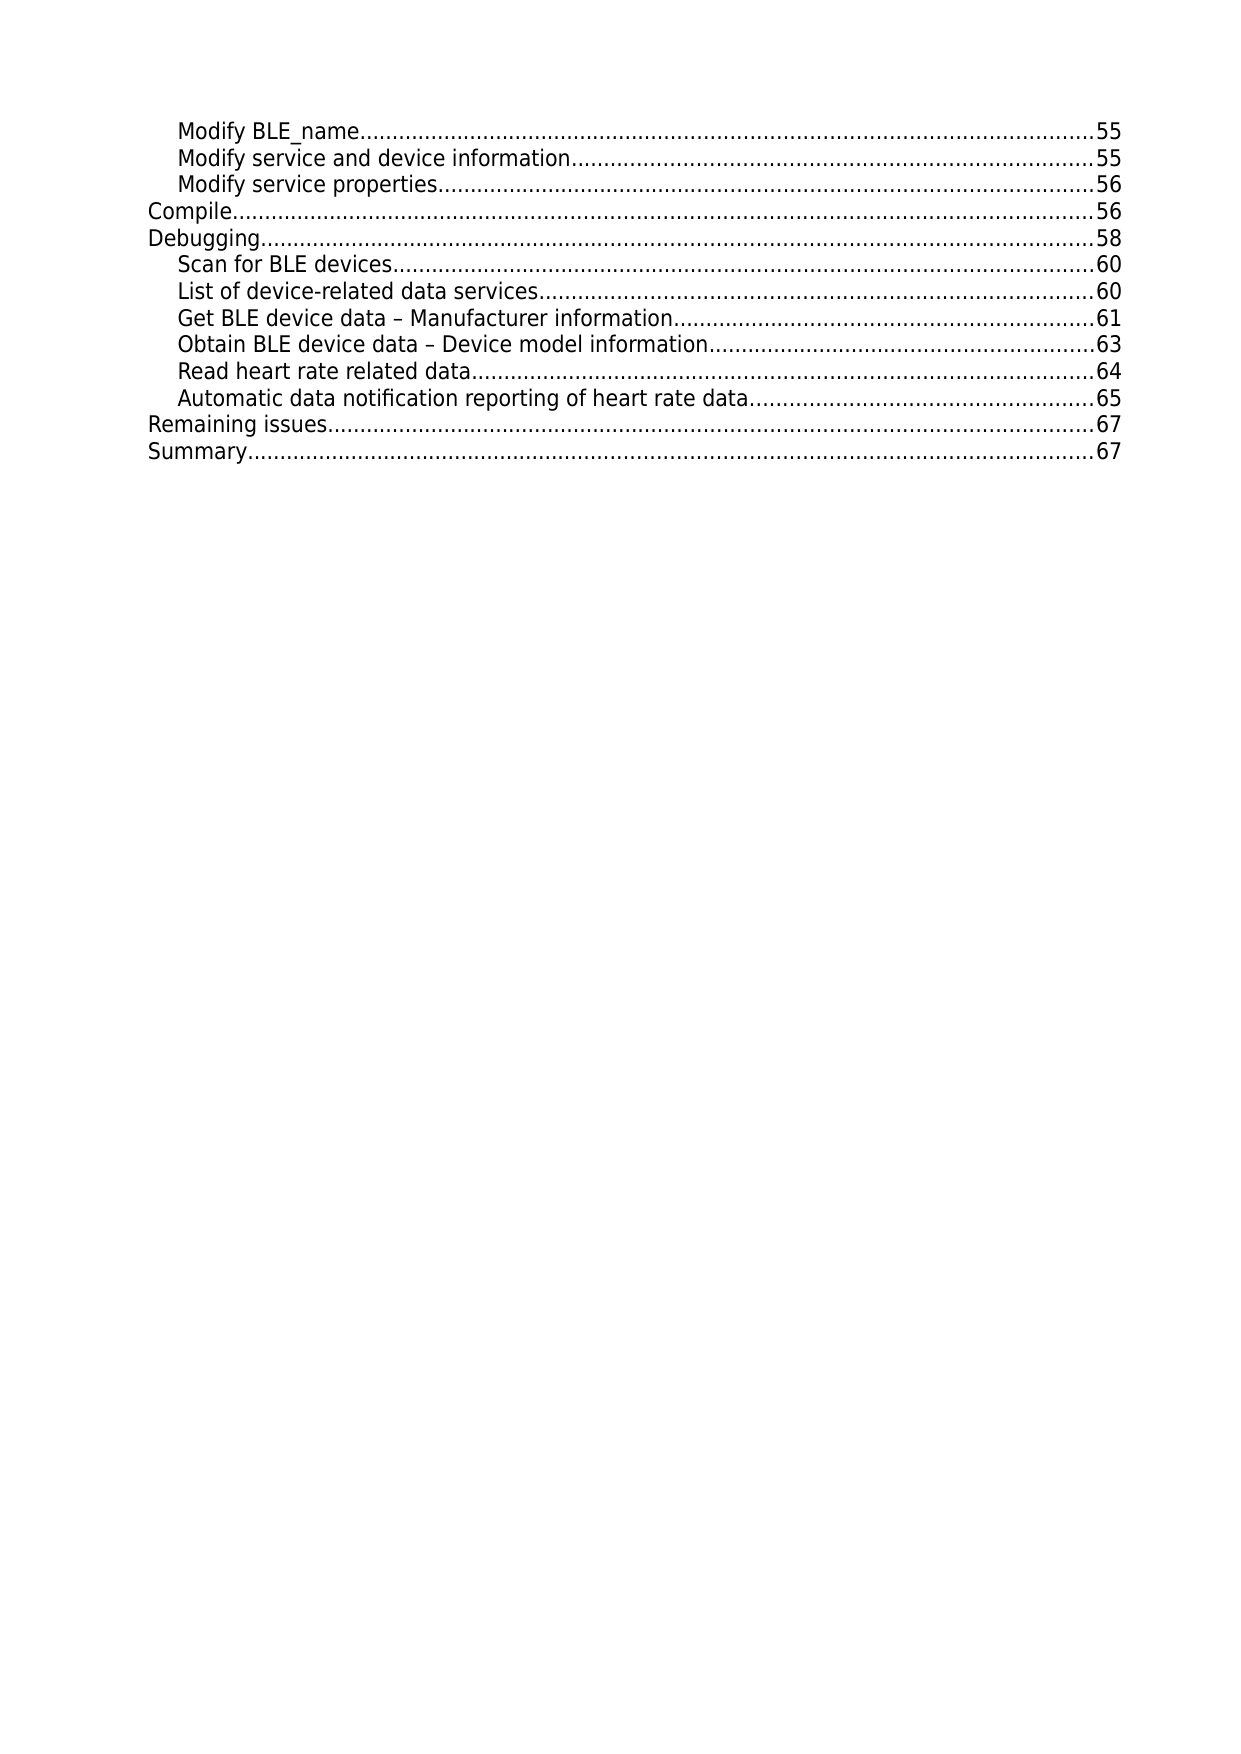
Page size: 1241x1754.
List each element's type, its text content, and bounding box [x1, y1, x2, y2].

text Read heart rate related data 64 [177, 358, 1122, 385]
text Get BLE device data – Manufacturer information 61 [177, 305, 1122, 331]
text Modify service and device information 55 [177, 145, 1122, 171]
text List of device-related data services 60 [177, 278, 1122, 305]
text Obtain BLE device data – Device model information 63 [177, 331, 1122, 358]
text Remaining issues 67 [148, 411, 1122, 438]
text Automatic data notification reporting of heart rate data 65 [177, 385, 1122, 411]
text Debugging 58 [148, 225, 1122, 251]
text Modify BLE_name 55 [177, 118, 1122, 145]
text Summary 67 [148, 438, 1122, 465]
text Compile 56 [148, 198, 1122, 225]
text Scan for BLE devices 60 [177, 251, 1122, 278]
text Modify service properties 56 [177, 171, 1122, 198]
